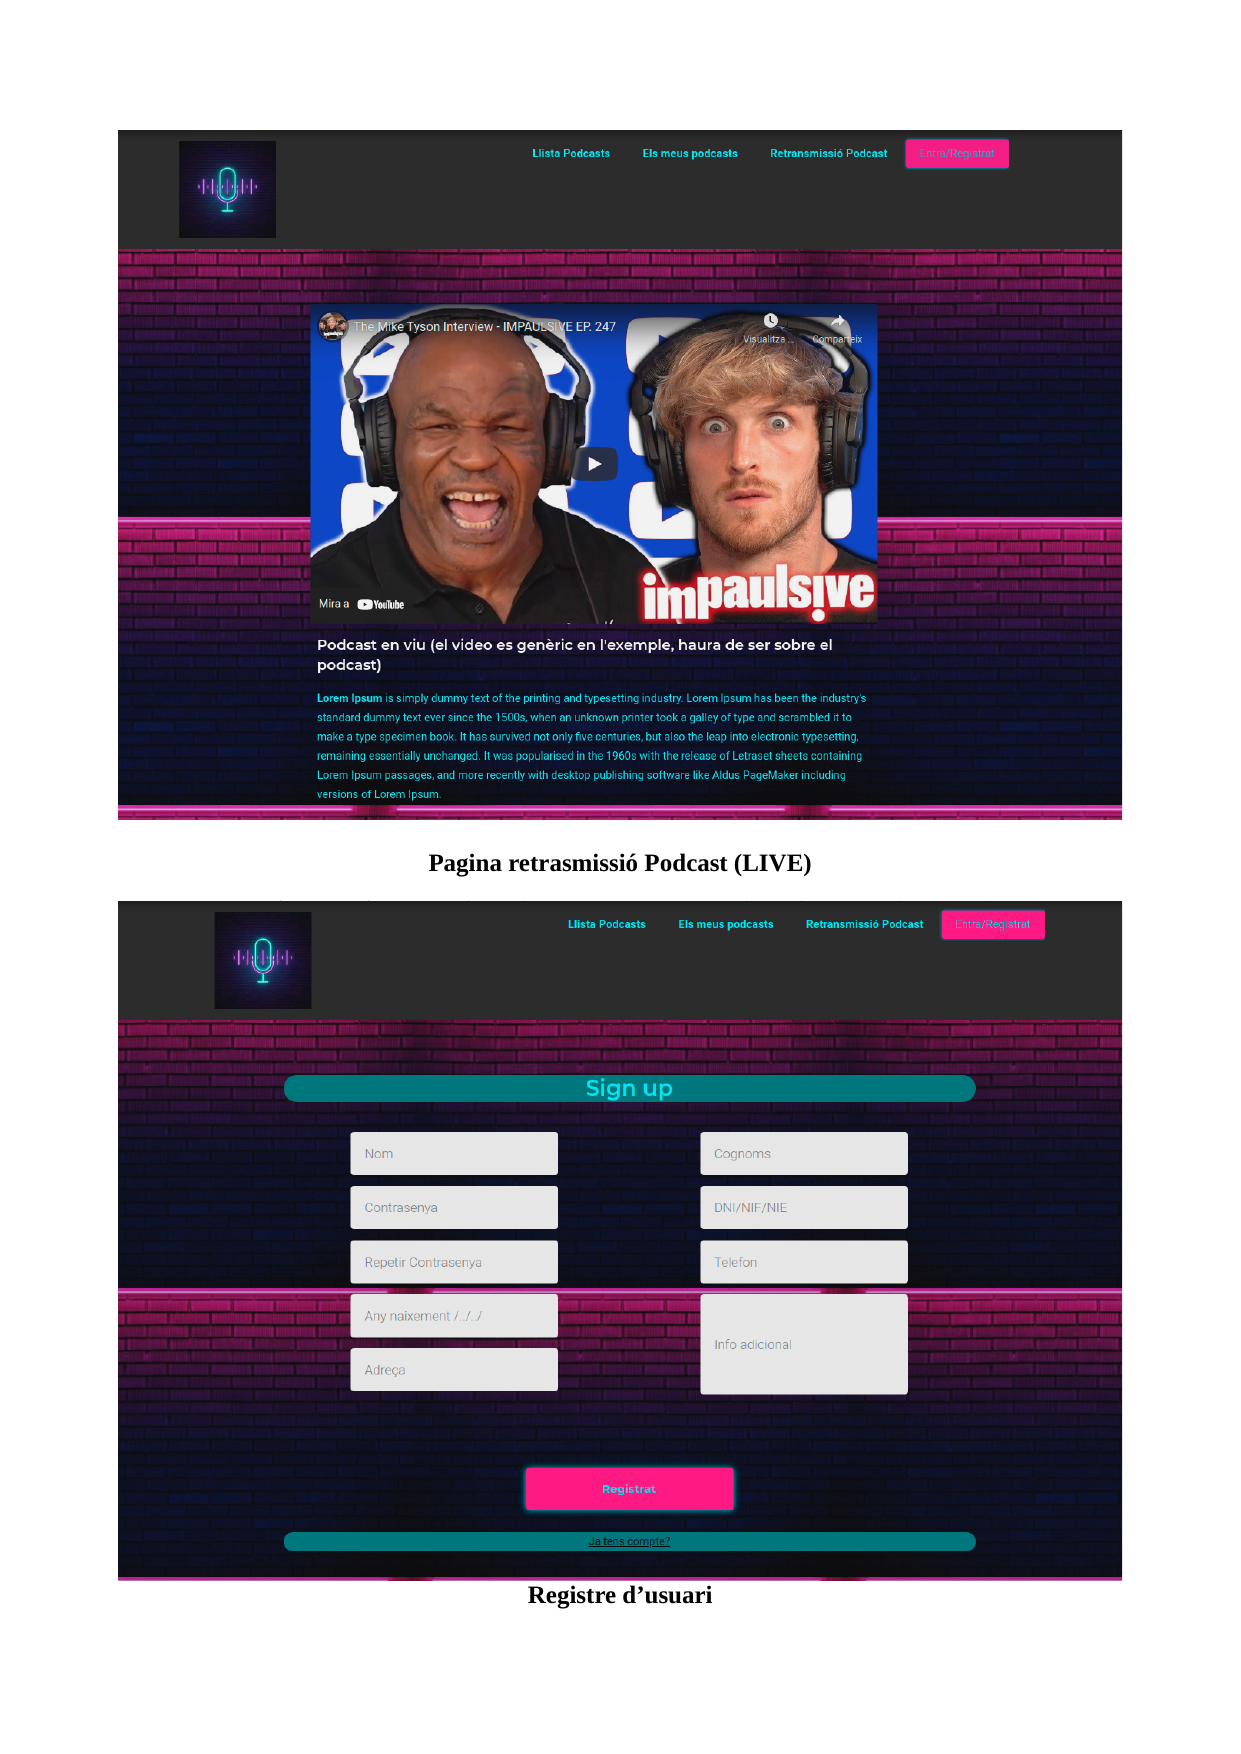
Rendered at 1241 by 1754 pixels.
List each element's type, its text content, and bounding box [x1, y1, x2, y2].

text [118, 877, 1122, 900]
picture [118, 900, 1123, 1581]
text Registre d’usuari [118, 1581, 1122, 1609]
picture [118, 130, 1123, 820]
text Pagina retrasmissió Podcast (LIVE) [118, 848, 1122, 877]
